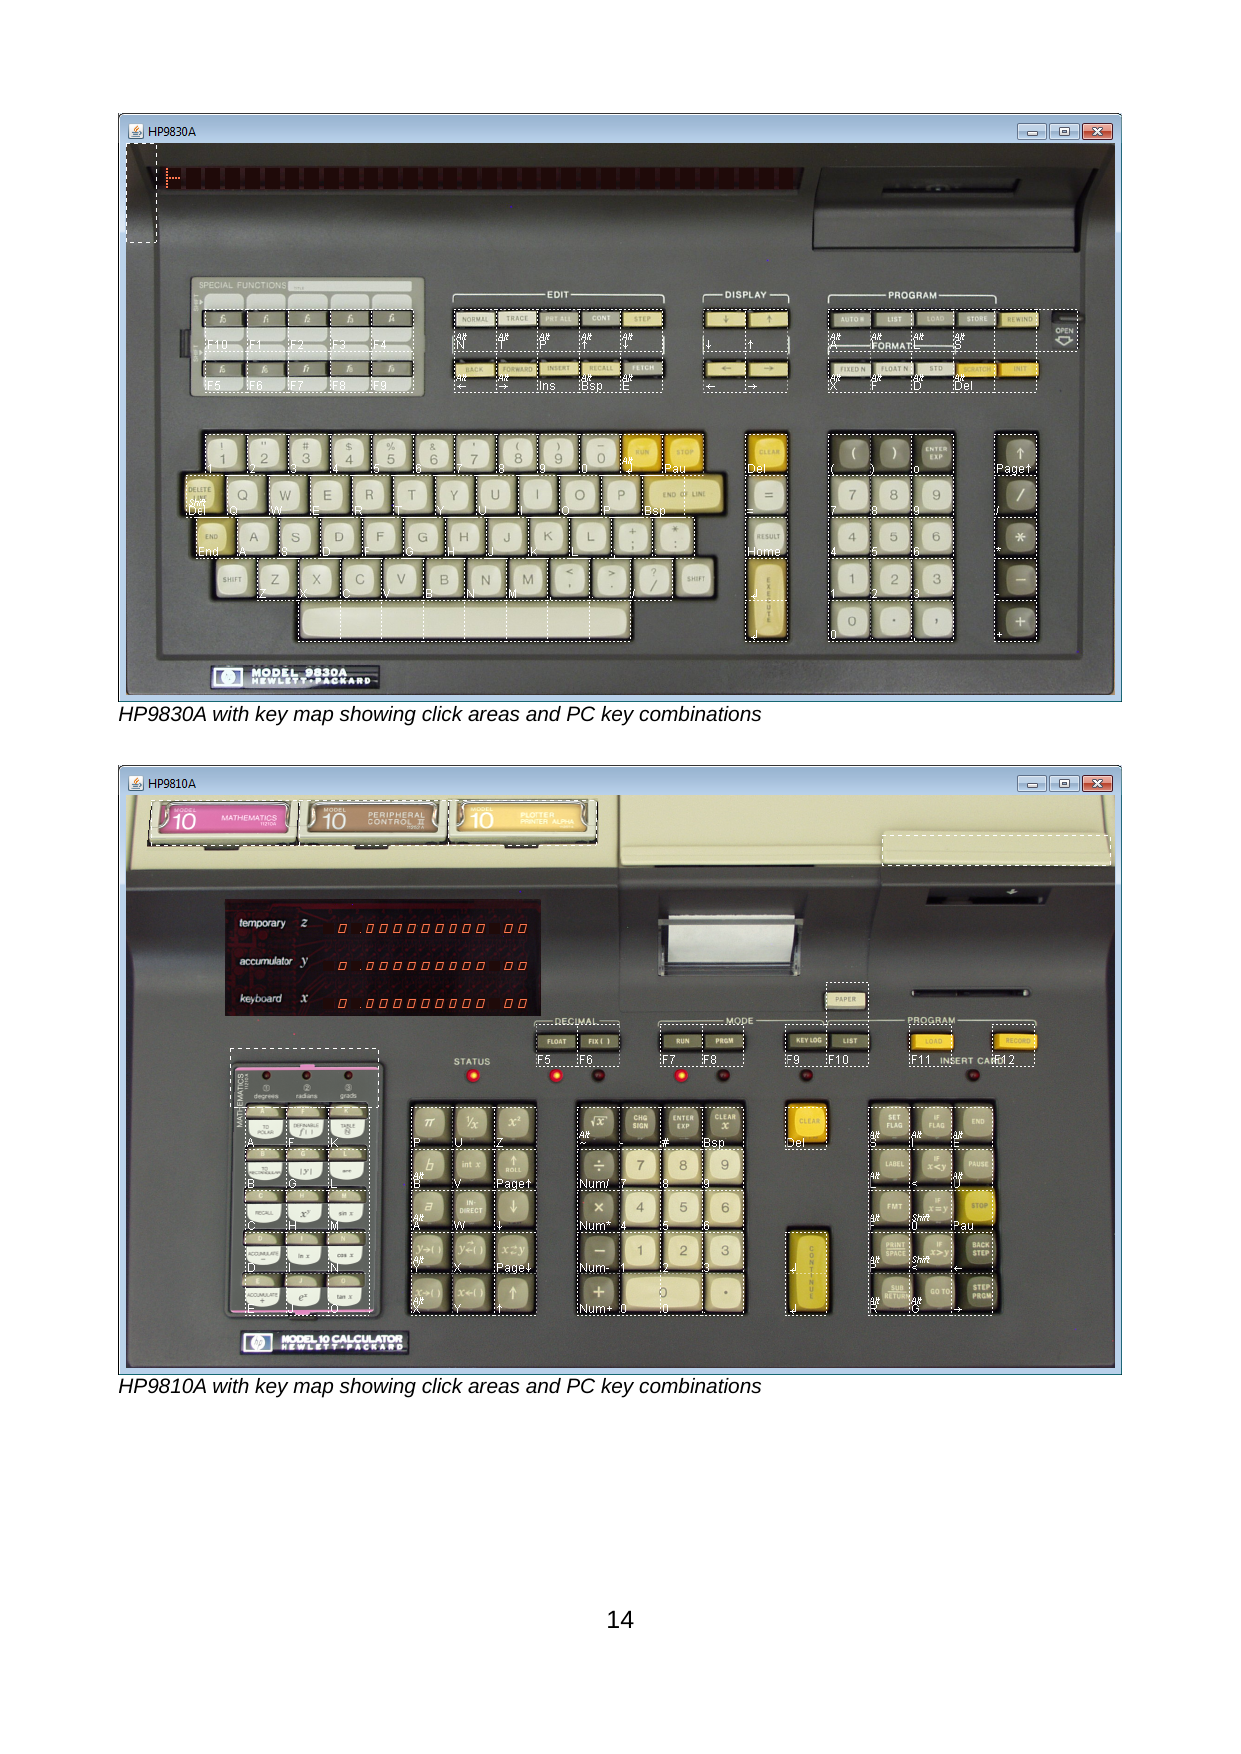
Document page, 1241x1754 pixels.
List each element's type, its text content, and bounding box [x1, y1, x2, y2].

picture [118, 765, 1122, 1375]
text HP9830A with key map showing click areas and PC key combinations [118, 702, 1122, 725]
picture [118, 113, 1122, 702]
text HP9810A with key map showing click areas and PC key combinations [118, 1375, 1122, 1397]
